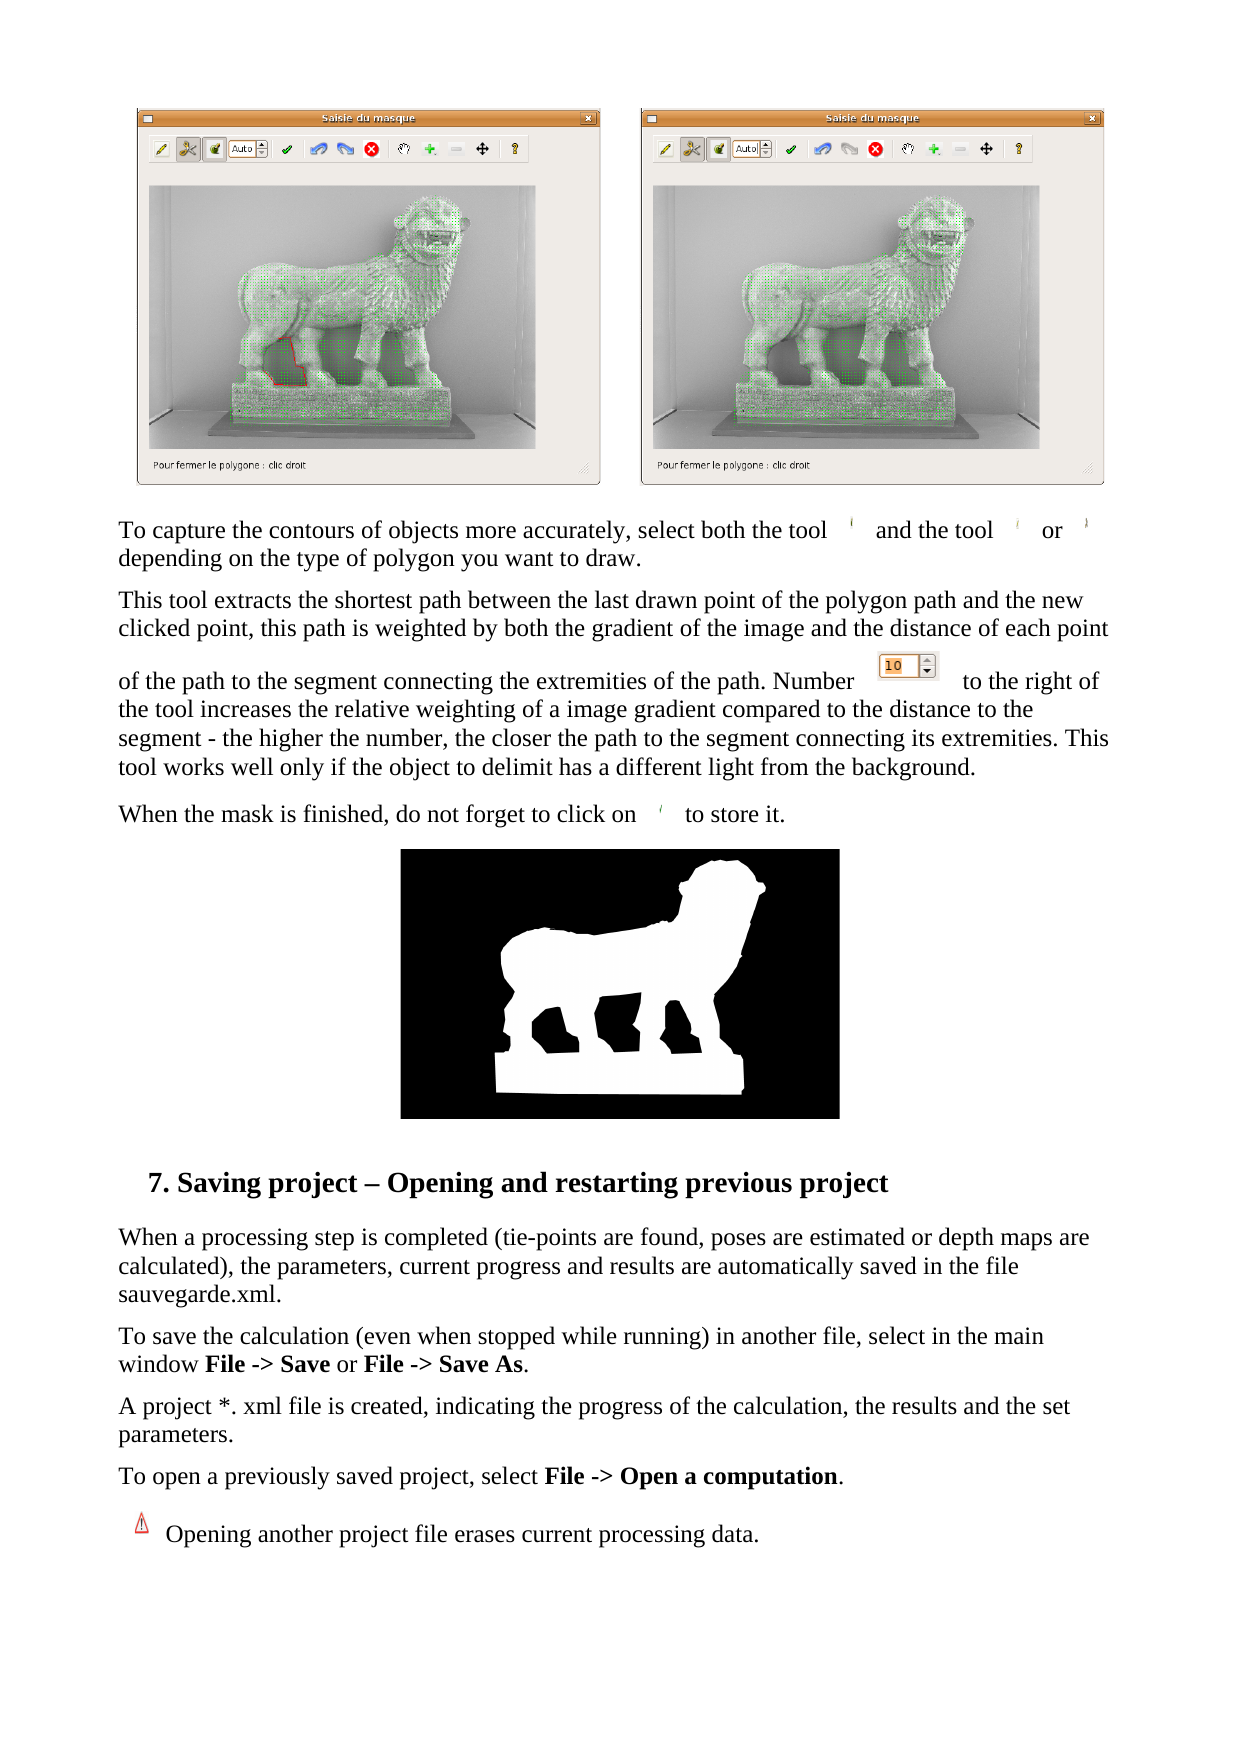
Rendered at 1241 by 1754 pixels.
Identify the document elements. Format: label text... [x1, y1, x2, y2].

picture [639, 108, 1105, 486]
picture [136, 108, 601, 486]
text To save the calculation (even when stopped while running) in another file, select in the main window File -> Save or File -> Save As. [118, 1321, 1122, 1378]
text Opening another project file erases current processing data. [118, 1502, 1122, 1548]
text When the mask is finished, do not forget to click on to store it. [118, 793, 1122, 828]
text When a processing step is completed (tie-points are found, poses are estimated or depth maps are calculated), the parameters, current progress and results are automatically saved in the file sauvegarde.xml. [118, 1222, 1122, 1308]
text This tool extracts the shortest path between the last drawn point of the polygon path and the new clicked point, this path is weighted by both the gradient of the image and the distance of each point of the path to the segment connecting the extremities of the path. Number to the right of the tool increases the relative weighting of a image gradient compared to the distance to the segment - the higher the number, the closer the path to the segment connecting its extremities. This tool works well only if the object to delimit has a different light from the background. [118, 585, 1122, 781]
text To capture the contours of objects more accurately, select both the tool and the tool or depending on the type of polygon you want to draw. [118, 507, 1122, 572]
picture [400, 849, 840, 1119]
picture [877, 651, 940, 681]
text A project *. xml file is created, indicating the progress of the calculation, the results and the set parameters. [118, 1391, 1122, 1448]
text To open a previously saved project, select File -> Open a computation. [118, 1461, 1122, 1489]
picture [134, 1511, 149, 1534]
subtitle 7. Saving project – Opening and restarting previous project [118, 1165, 1122, 1198]
